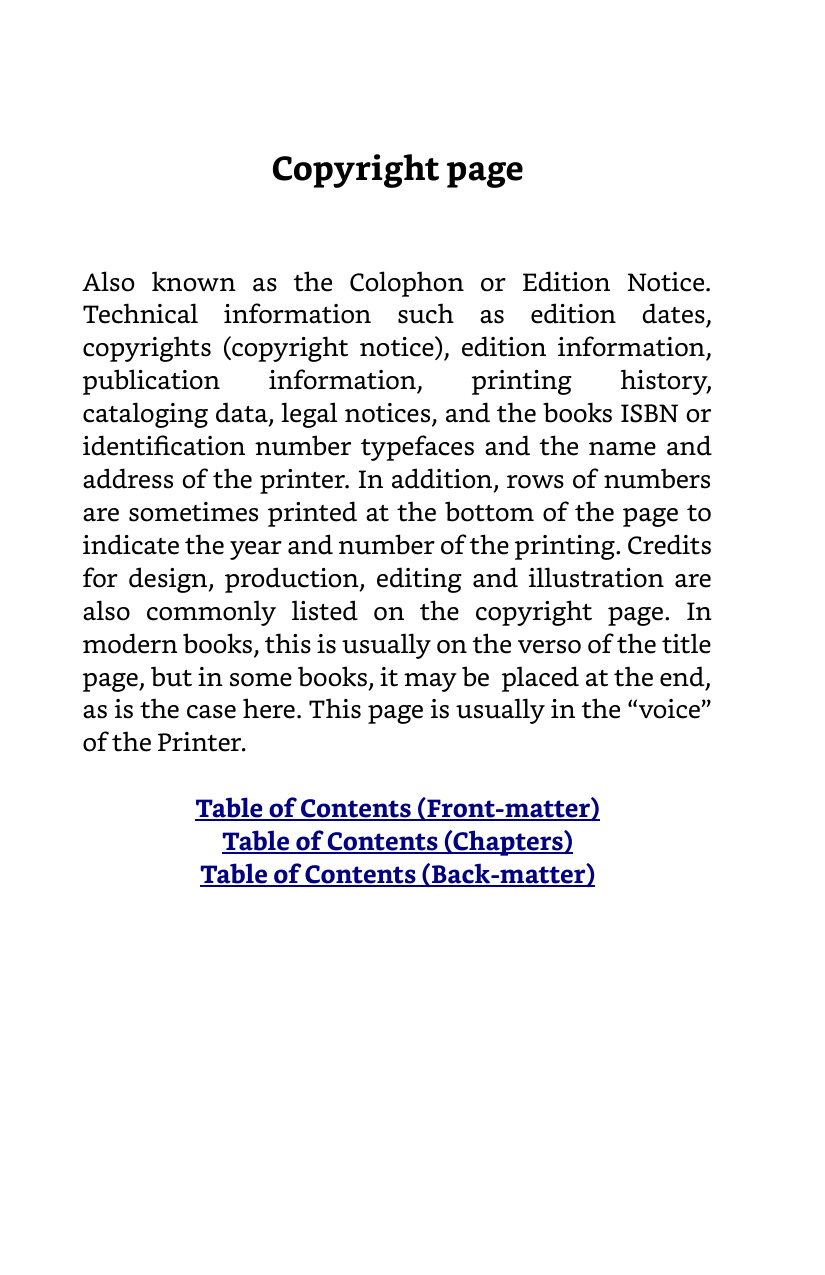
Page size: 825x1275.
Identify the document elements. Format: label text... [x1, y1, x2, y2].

subtitle Copyright page [82, 146, 712, 189]
text Also known as the Colophon or Edition Notice. Technical information such as edition dates, copyrights (copyright notice), edition information, publication information, printing history, cataloging data, legal notices, and the books ISBN or identification number typefaces and the name and address of the printer. In addition, rows of numbers are sometimes printed at the bottom of the page to indicate the year and number of the printing. Credits for design, production, editing and illustration are also commonly listed on the copyright page. In modern books, this is usually on the verso of the title page, but in some books, it may be placed at the end, as is the case here. This page is usually in the “voice” of the Printer. [82, 264, 712, 758]
text Table of Contents (Front-matter) [82, 791, 712, 824]
text Table of Contents (Chapters) [82, 824, 712, 857]
text Table of Contents (Back-matter) [82, 857, 712, 890]
